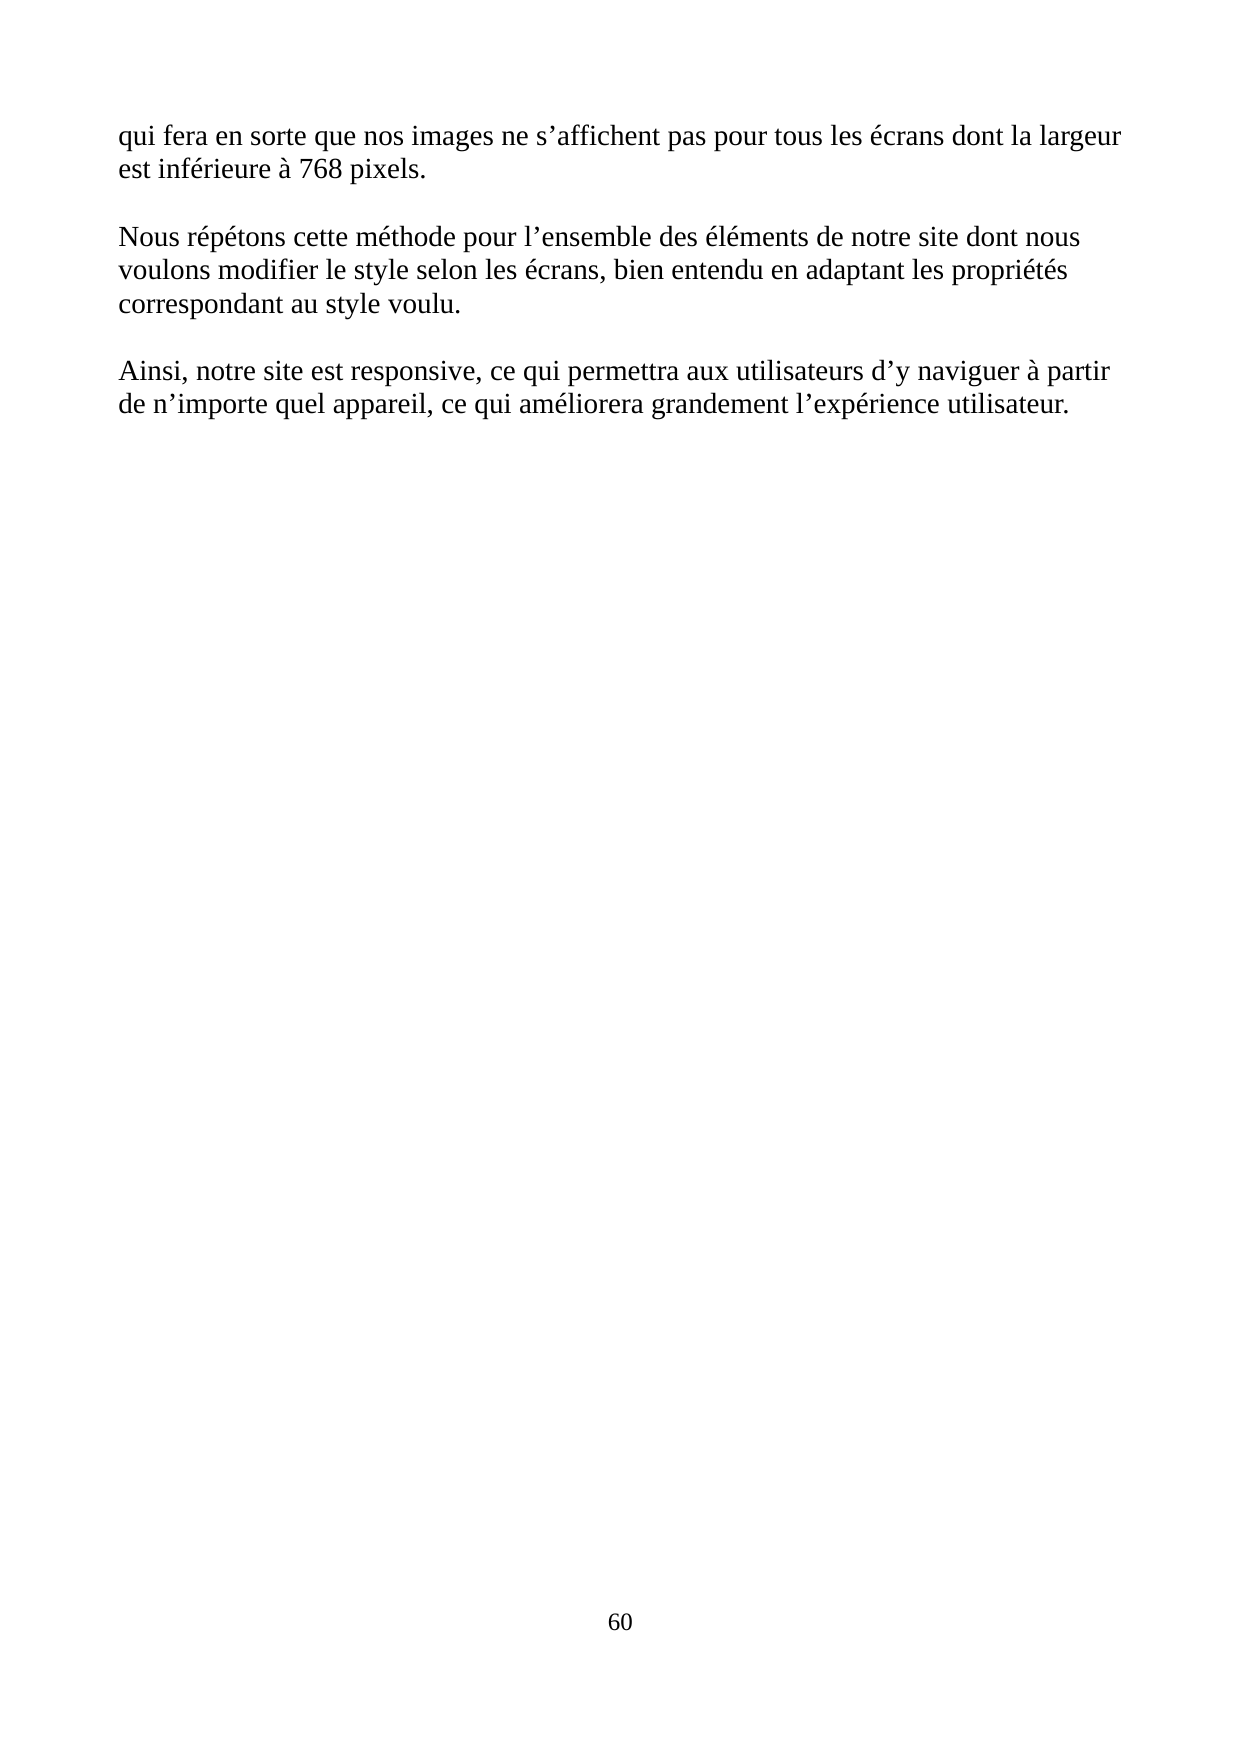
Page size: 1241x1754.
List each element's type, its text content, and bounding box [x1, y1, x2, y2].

text qui fera en sorte que nos images ne s’affichent pas pour tous les écrans dont la largeur est inférieure à 768 pixels. [118, 118, 1122, 185]
text Ainsi, notre site est responsive, ce qui permettra aux utilisateurs d’y naviguer à partir de n’importe quel appareil, ce qui améliorera grandement l’expérience utilisateur. [118, 353, 1122, 420]
text Nous répétons cette méthode pour l’ensemble des éléments de notre site dont nous voulons modifier le style selon les écrans, bien entendu en adaptant les propriétés correspondant au style voulu. [118, 219, 1122, 319]
